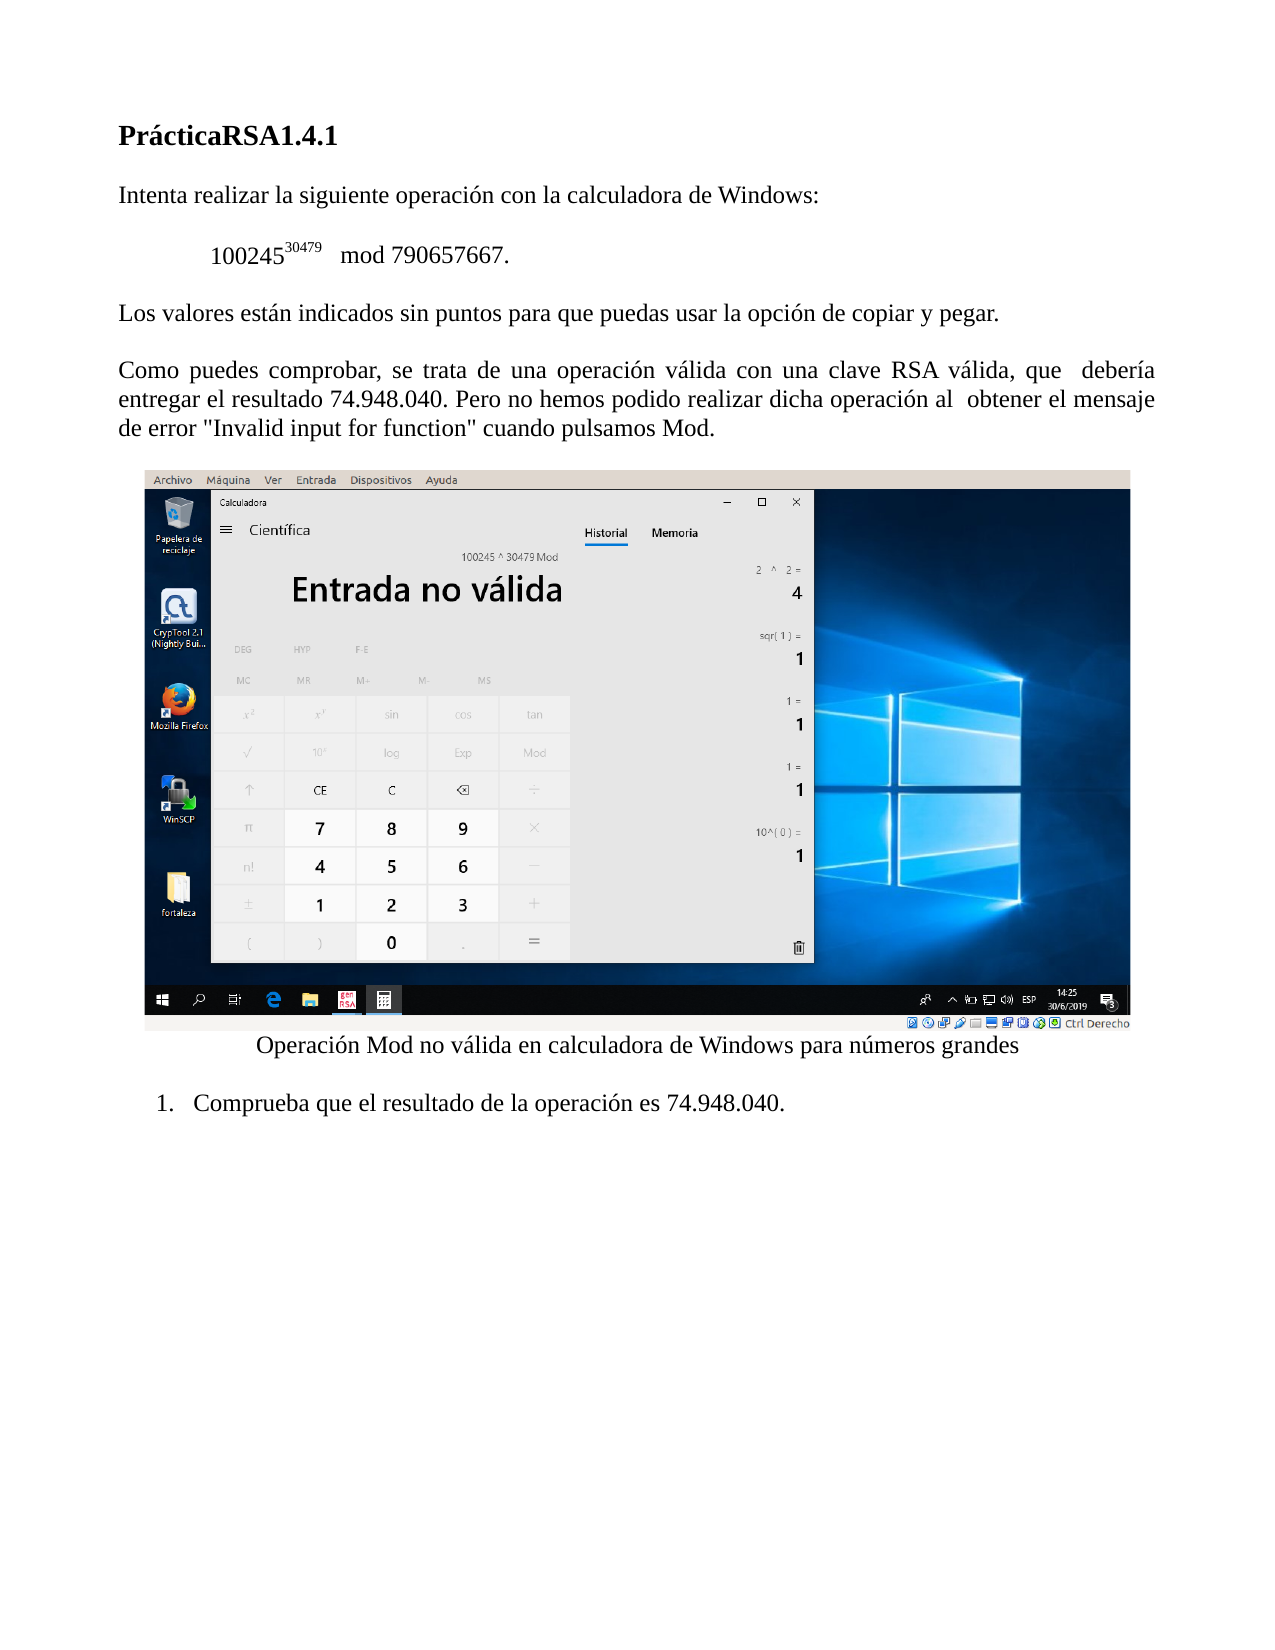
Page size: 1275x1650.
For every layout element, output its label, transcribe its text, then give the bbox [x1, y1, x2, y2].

text Como puedes comprobar, se trata de una operación válida con una clave RSA válida, que debería entregar el resultado 74.948.040. Pero no hemos podido realizar dicha operación al obtener el mensaje de error "Invalid input for function" cuando pulsamos Mod. [118, 355, 1157, 442]
text PrácticaRSA1.4.1 [118, 118, 1157, 152]
list Comprueba que el resultado de la operación es 74.948.040. [156, 1088, 1157, 1117]
picture [144, 470, 1131, 1031]
text Intenta realizar la siguiente operación con la calculadora de Windows: [118, 180, 1157, 209]
text Los valores están indicados sin puntos para que puedas usar la opción de copiar y pegar. [118, 298, 1157, 327]
text Operación Mod no válida en calculadora de Windows para números grandes [118, 470, 1157, 1059]
text mod 790657667. [118, 238, 1157, 269]
